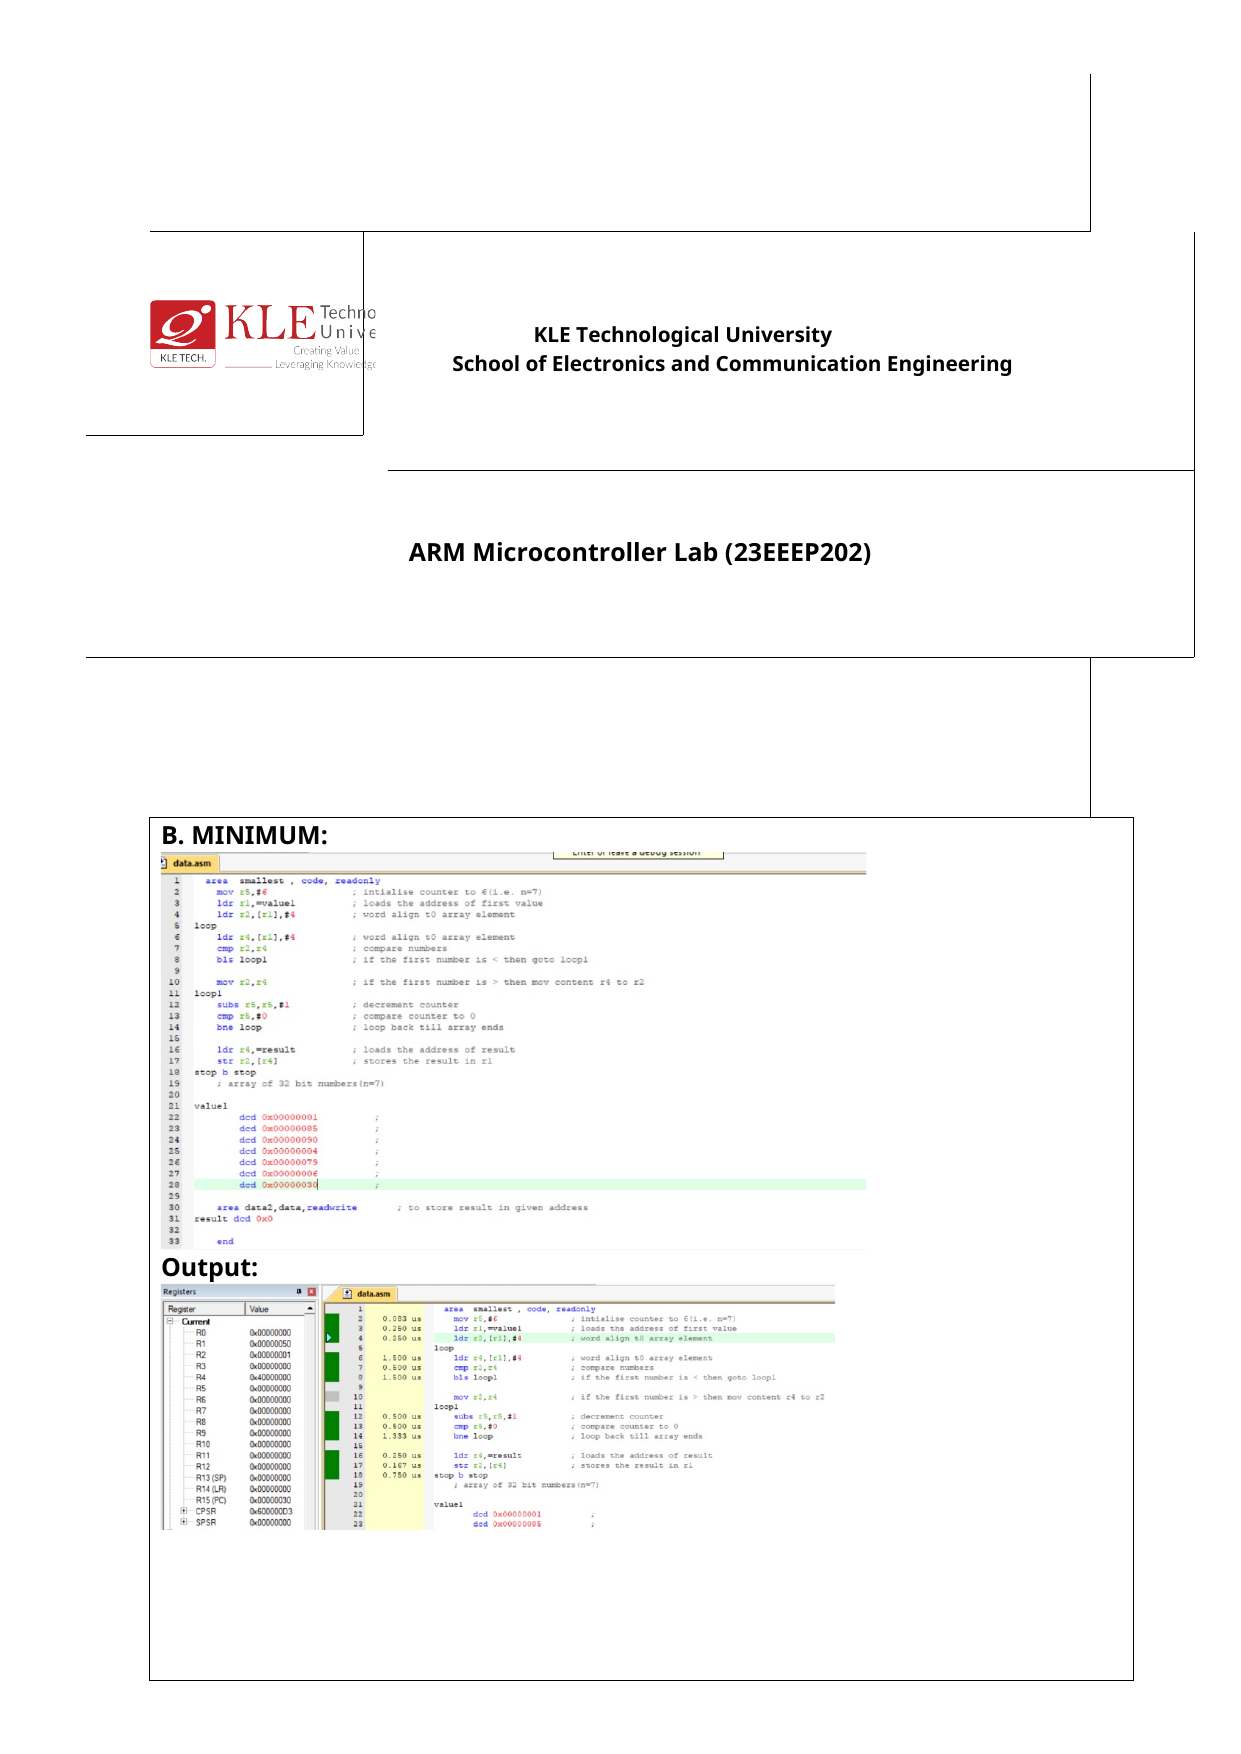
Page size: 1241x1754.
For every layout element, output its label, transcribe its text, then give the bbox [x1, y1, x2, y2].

table_header B. MINIMUM: Output: [150, 818, 1133, 1680]
